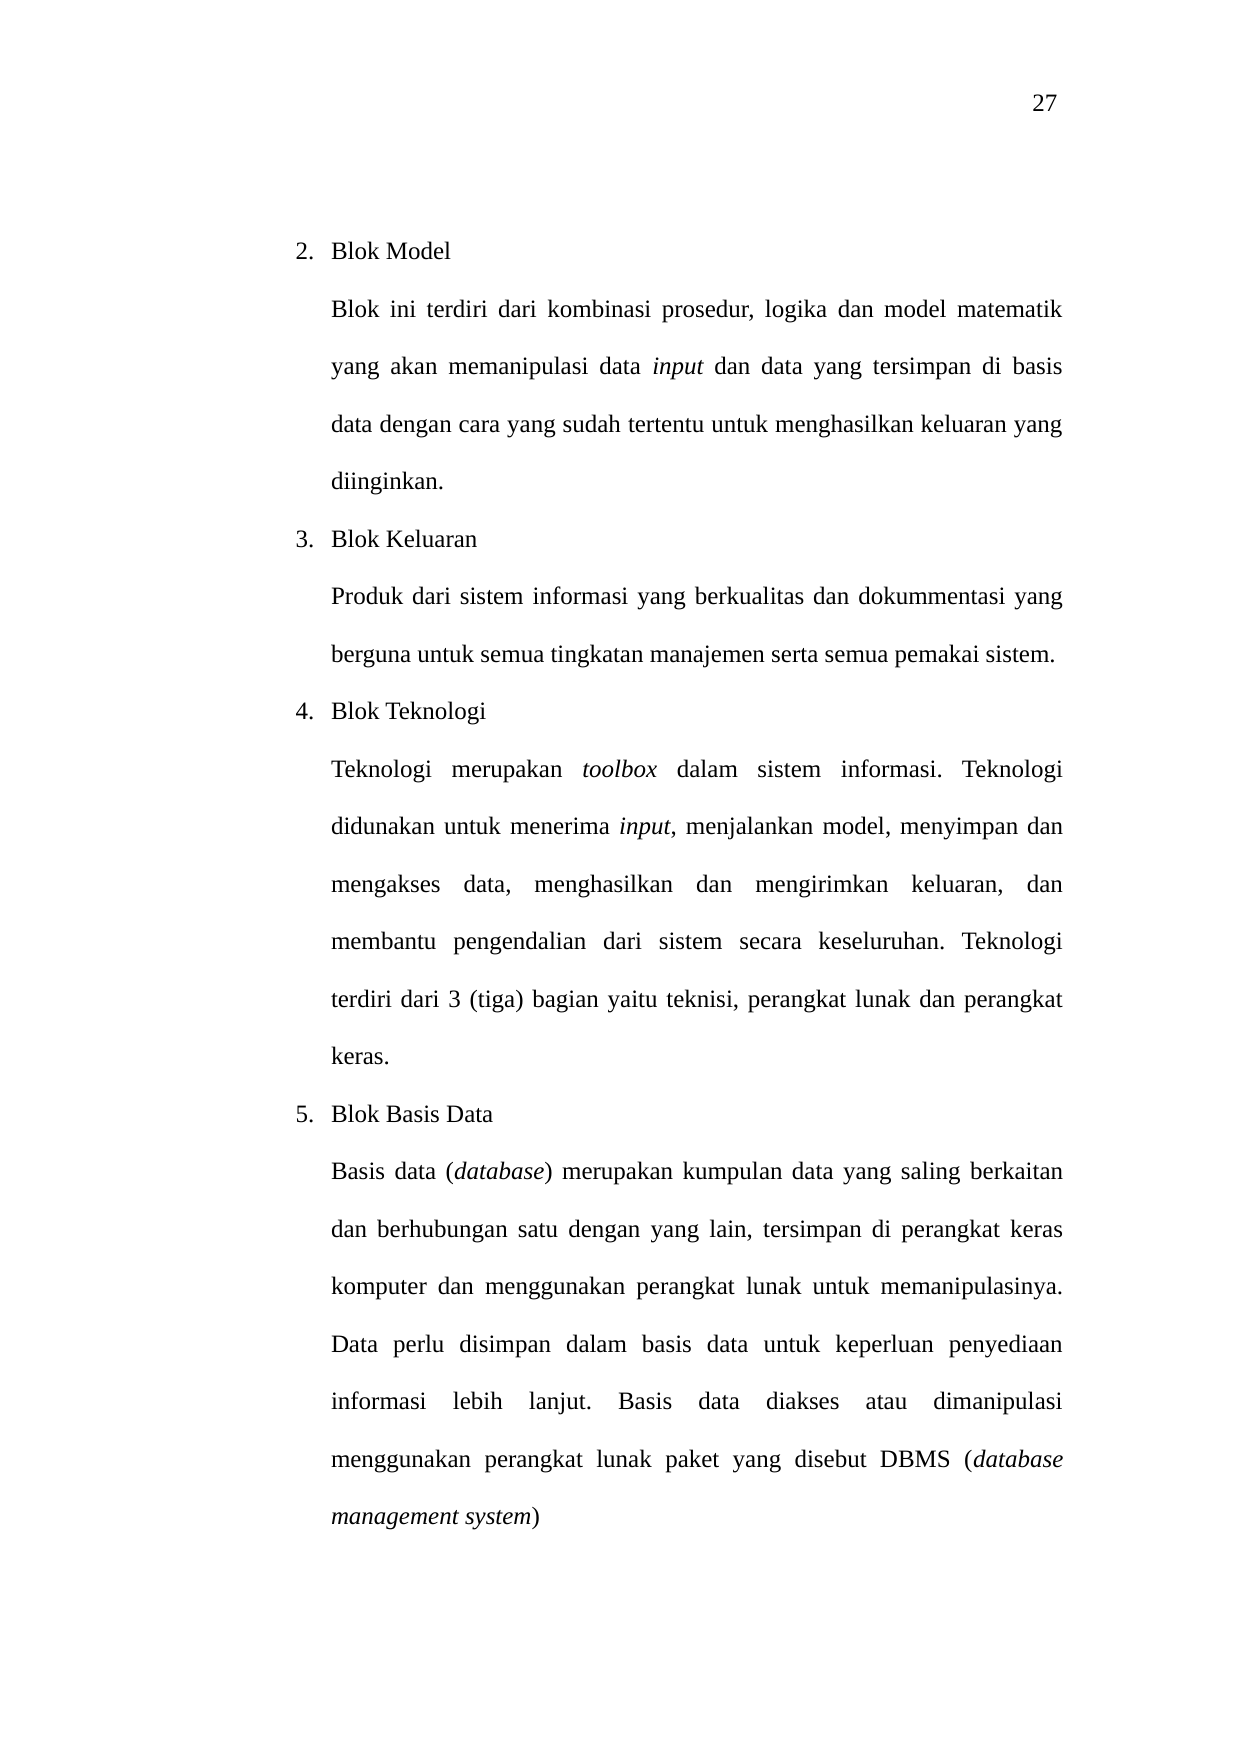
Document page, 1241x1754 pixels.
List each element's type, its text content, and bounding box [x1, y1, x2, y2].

list Teknologi merupakan toolbox dalam sistem informasi. Teknologi didunakan untuk menerima input, menjalankan model, menyimpan dan mengakses data, menghasilkan dan mengirimkan keluaran, dan membantu pengendalian dari sistem secara keseluruhan. Teknologi terdiri dari 3 (tiga) bagian yaitu teknisi, perangkat lunak dan perangkat keras. [295, 754, 1063, 1070]
list Basis data (database) merupakan kumpulan data yang saling berkaitan dan berhubungan satu dengan yang lain, tersimpan di perangkat keras komputer dan menggunakan perangkat lunak untuk memanipulasinya. Data perlu disimpan dalam basis data untuk keperluan penyediaan informasi lebih lanjut. Basis data diakses atau dimanipulasi menggunakan perangkat lunak paket yang disebut DBMS (database management system) [295, 1156, 1063, 1530]
list Blok Basis Data [295, 1099, 1063, 1127]
list Blok ini terdiri dari kombinasi prosedur, logika dan model matematik yang akan memanipulasi data input dan data yang tersimpan di basis data dengan cara yang sudah tertentu untuk menghasilkan keluaran yang diinginkan. [295, 294, 1063, 495]
list Blok Teknologi [295, 696, 1063, 725]
list Blok Keluaran [295, 524, 1063, 552]
list Produk dari sistem informasi yang berkualitas dan dokummentasi yang berguna untuk semua tingkatan manajemen serta semua pemakai sistem. [295, 581, 1063, 667]
list Blok Model [295, 236, 1063, 265]
